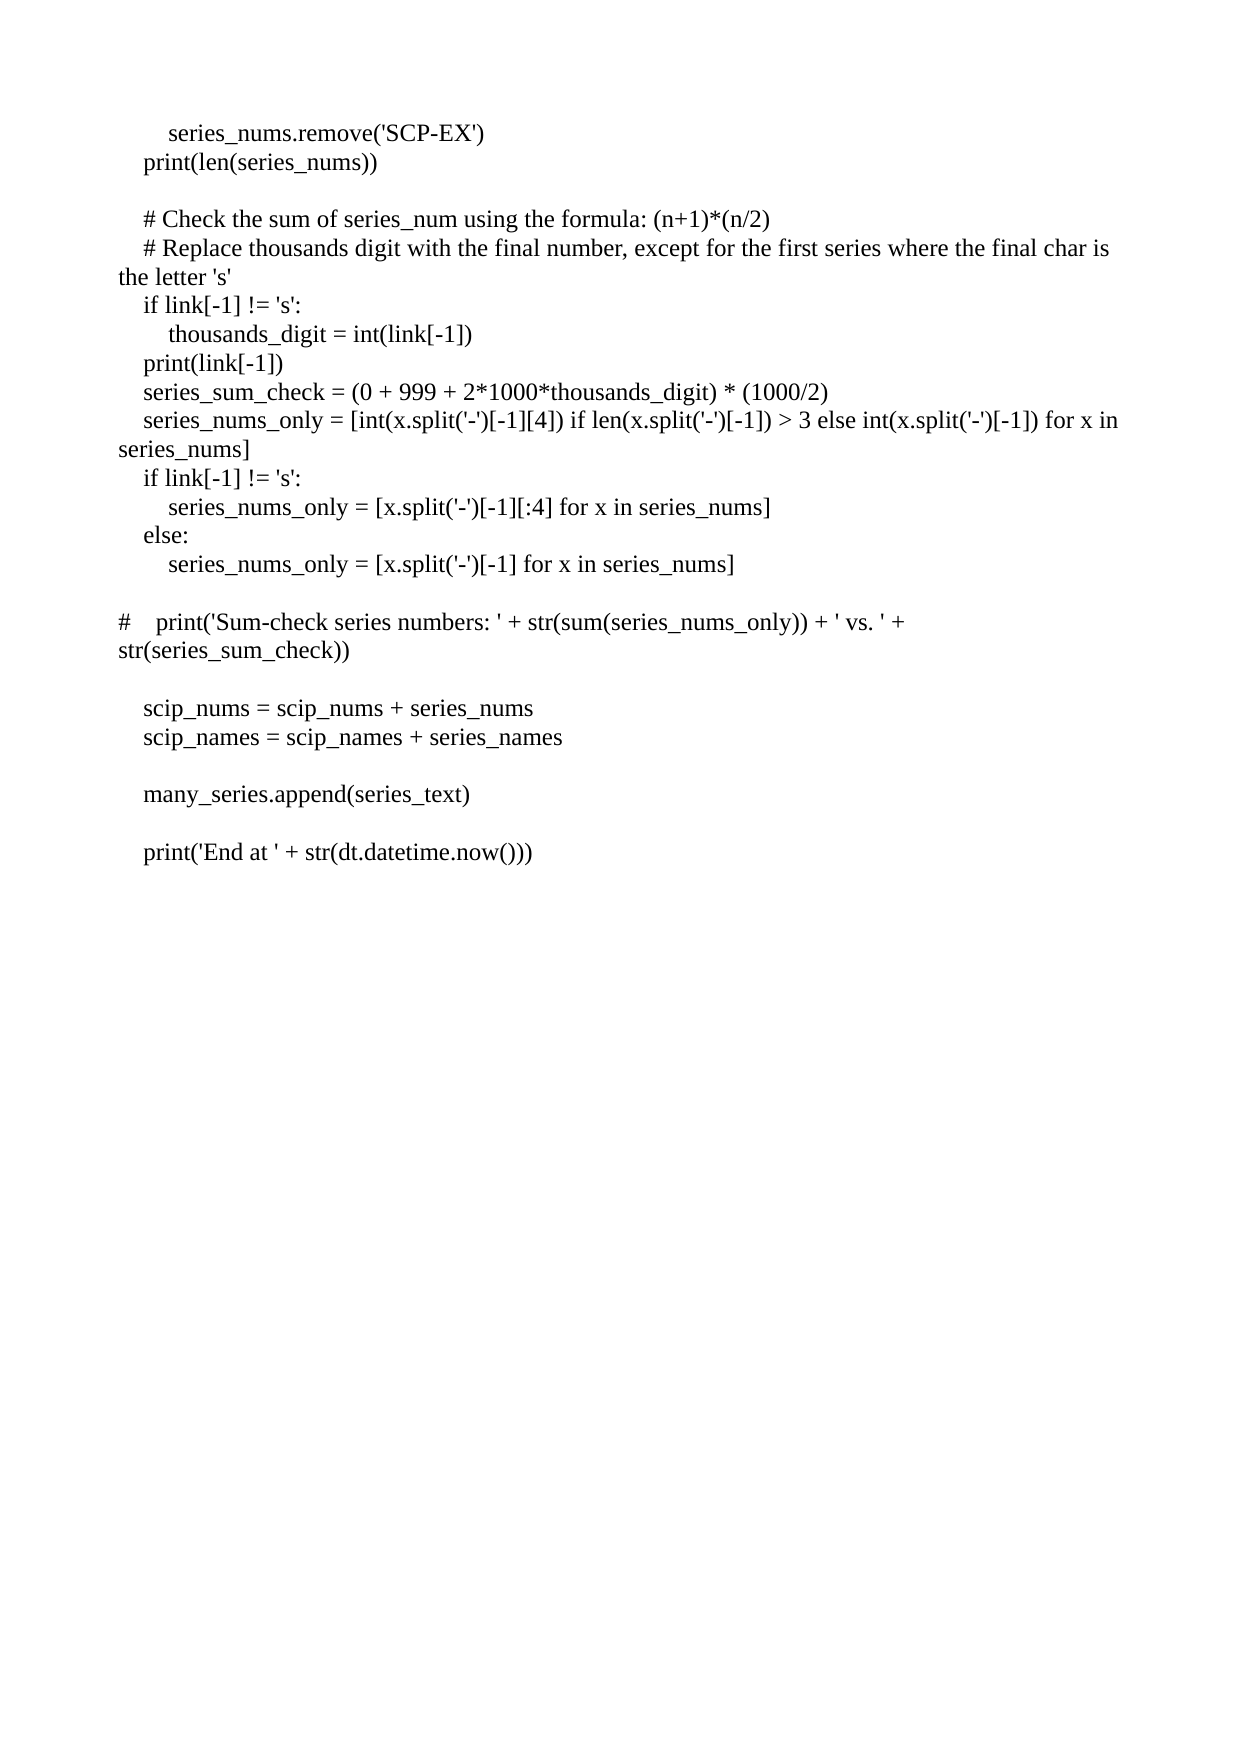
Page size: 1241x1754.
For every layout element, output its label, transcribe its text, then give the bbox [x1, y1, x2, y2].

text scip_names = scip_names + series_names [118, 722, 1122, 751]
text series_nums_only = [x.split('-')[-1] for x in series_nums] [118, 549, 1122, 578]
text if link[-1] != 's': [118, 463, 1122, 492]
text series_sum_check = (0 + 999 + 2*1000*thousands_digit) * (1000/2) [118, 377, 1122, 406]
text print(link[-1]) [118, 348, 1122, 377]
text if link[-1] != 's': [118, 291, 1122, 319]
text series_nums_only = [int(x.split('-')[-1][4]) if len(x.split('-')[-1]) > 3 else int(x.split('-')[-1]) for x in series_nums] [118, 406, 1122, 463]
text series_nums.remove('SCP-EX') [118, 118, 1122, 147]
text thousands_digit = int(link[-1]) [118, 319, 1122, 348]
text else: [118, 521, 1122, 549]
text series_nums_only = [x.split('-')[-1][:4] for x in series_nums] [118, 492, 1122, 521]
text # Check the sum of series_num using the formula: (n+1)*(n/2) [118, 204, 1122, 233]
text print(len(series_nums)) [118, 147, 1122, 176]
text # print('Sum-check series numbers: ' + str(sum(series_nums_only)) + ' vs. ' + str(series_sum_check)) [118, 607, 1122, 664]
text # Replace thousands digit with the final number, except for the first series where the final char is the letter 's' [118, 233, 1122, 291]
text print('End at ' + str(dt.datetime.now())) [118, 837, 1122, 866]
text scip_nums = scip_nums + series_nums [118, 693, 1122, 722]
text many_series.append(series_text) [118, 779, 1122, 808]
